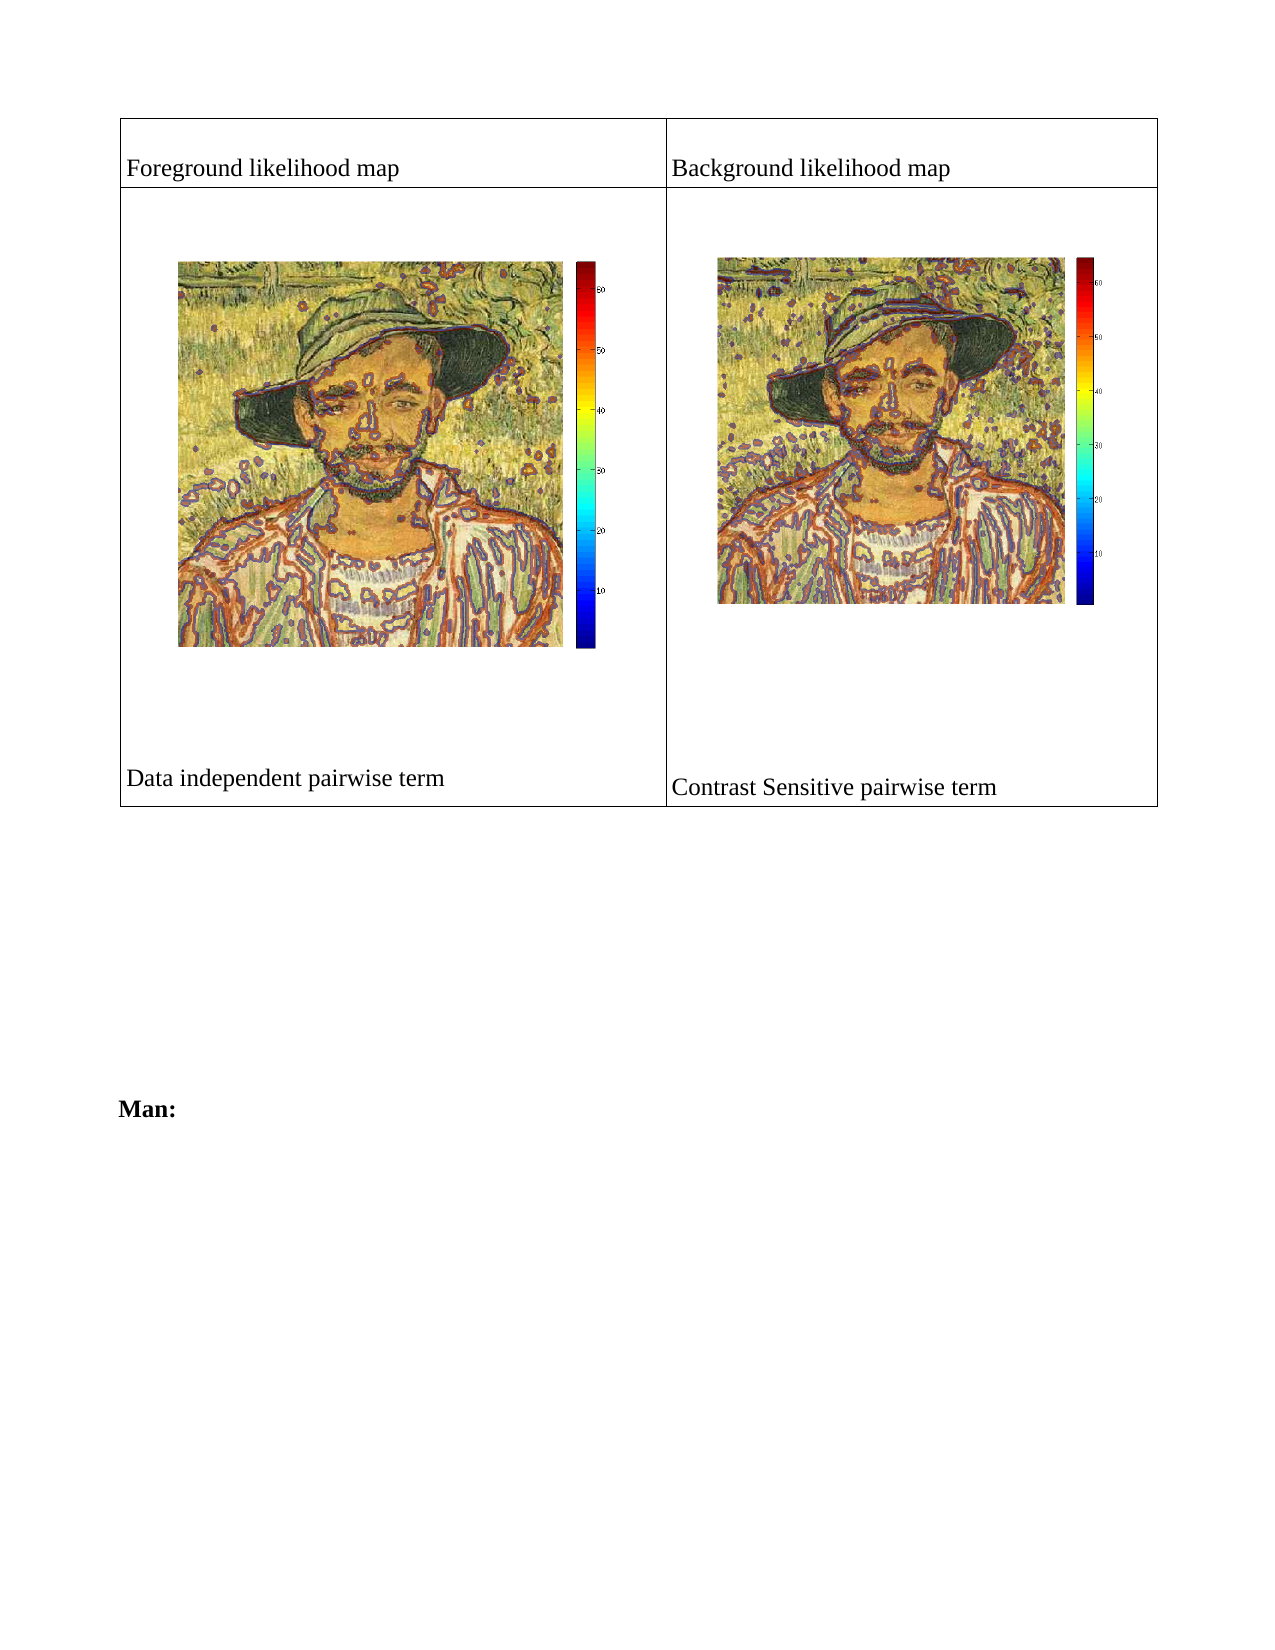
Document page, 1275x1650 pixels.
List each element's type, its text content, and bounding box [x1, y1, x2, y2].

table_header Background likelihood map [667, 119, 1157, 187]
table_header Foreground likelihood map [121, 119, 666, 187]
picture [671, 221, 1152, 657]
table_cell Data independent pairwise term [121, 188, 666, 806]
picture [126, 221, 660, 706]
table_cell Contrast Sensitive pairwise term [667, 188, 1157, 806]
text Man: [118, 1094, 1157, 1123]
